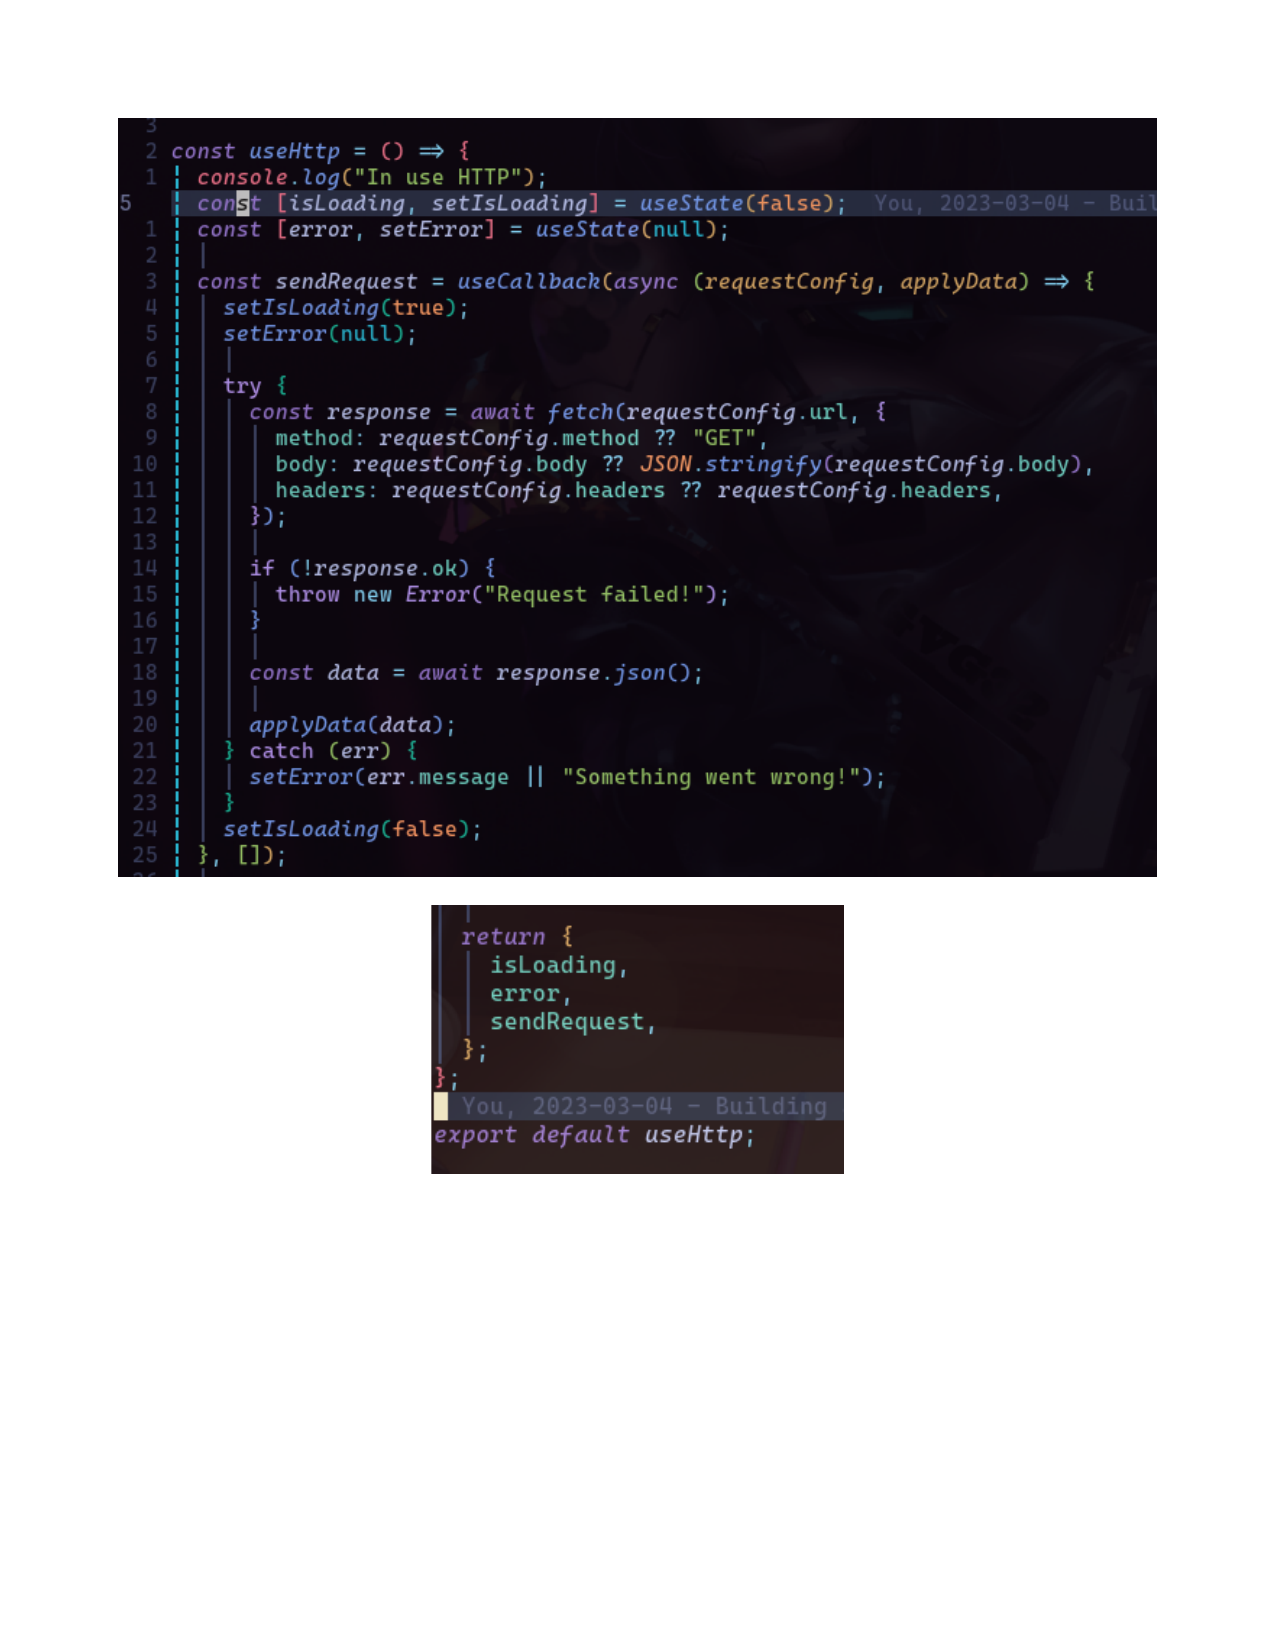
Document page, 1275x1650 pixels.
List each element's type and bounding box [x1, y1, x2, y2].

picture [118, 118, 1157, 877]
picture [431, 905, 844, 1174]
